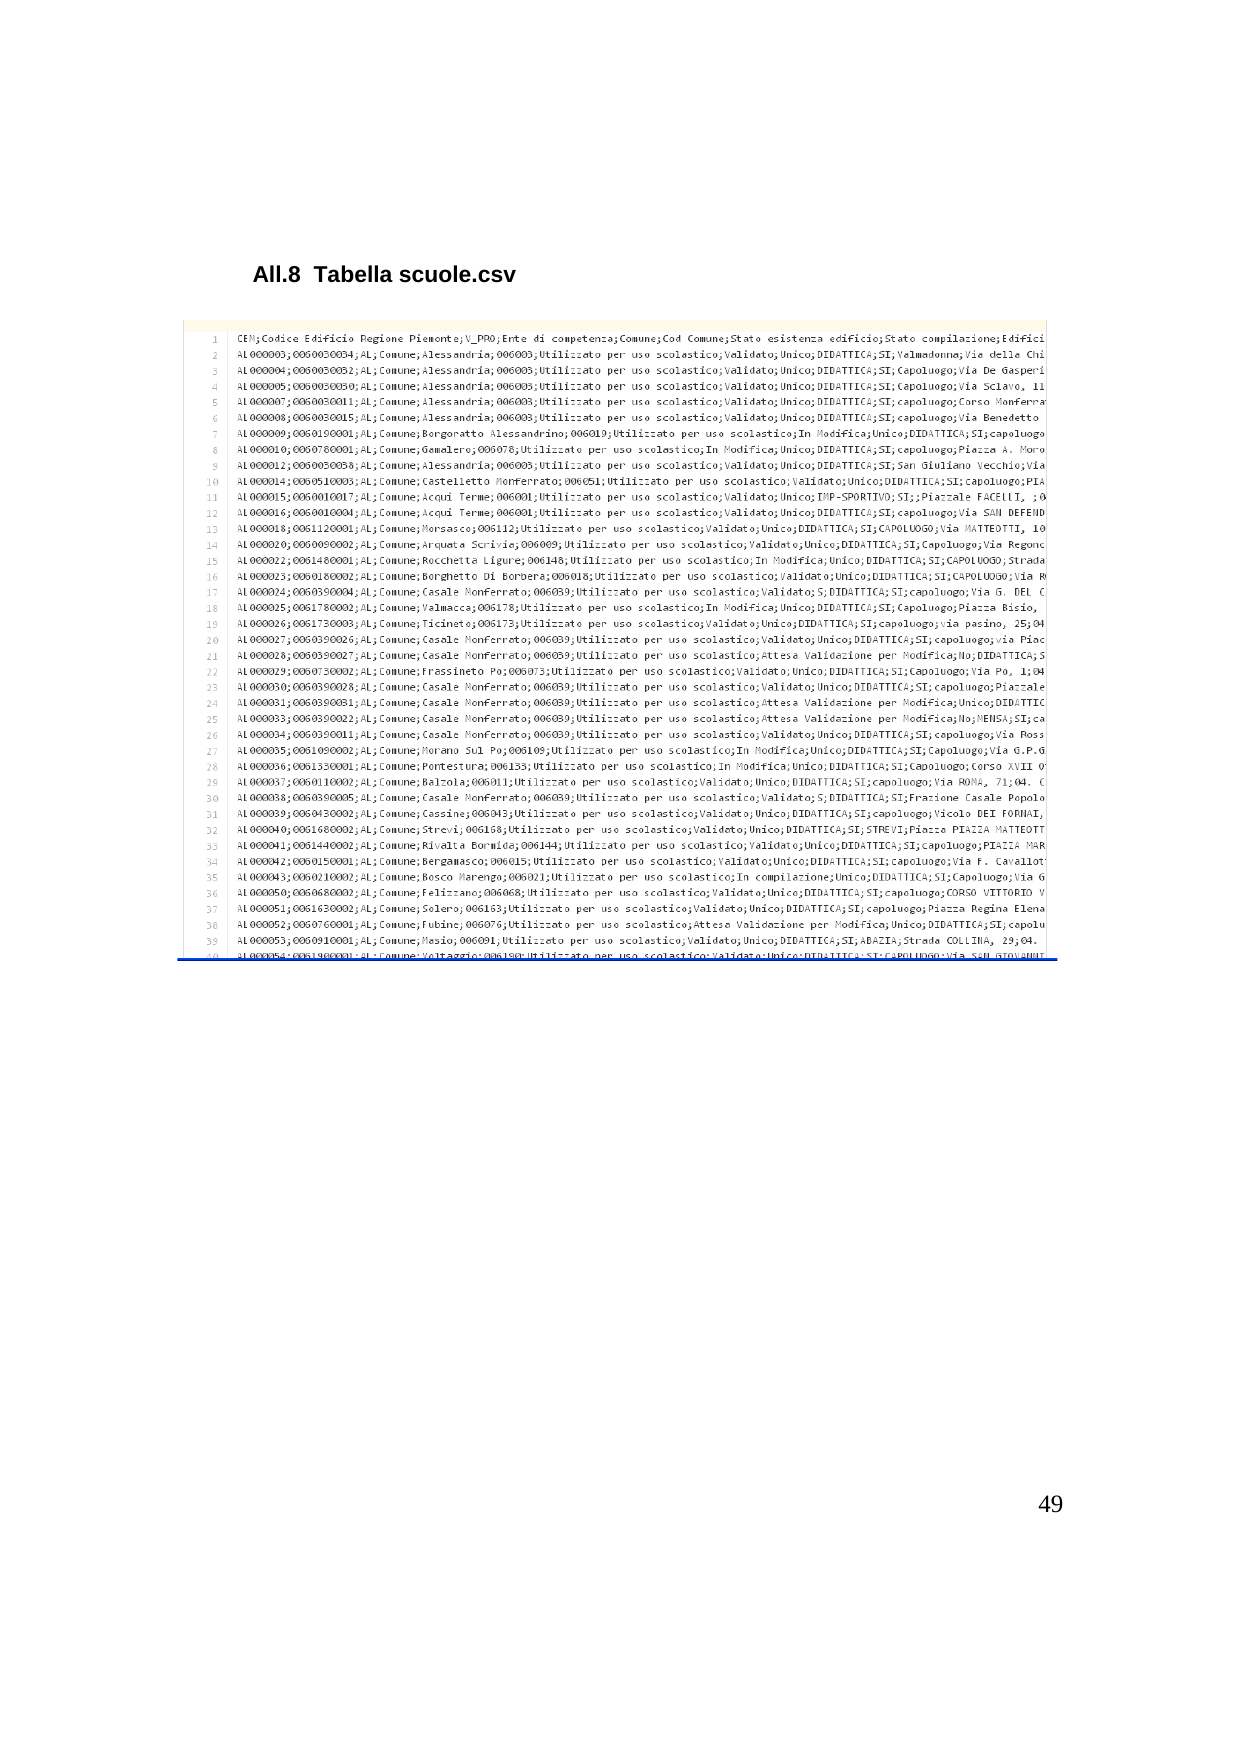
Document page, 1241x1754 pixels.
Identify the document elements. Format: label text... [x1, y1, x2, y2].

picture [177, 320, 1058, 961]
subtitle All.8 Tabella scuole.csv [177, 261, 1063, 288]
